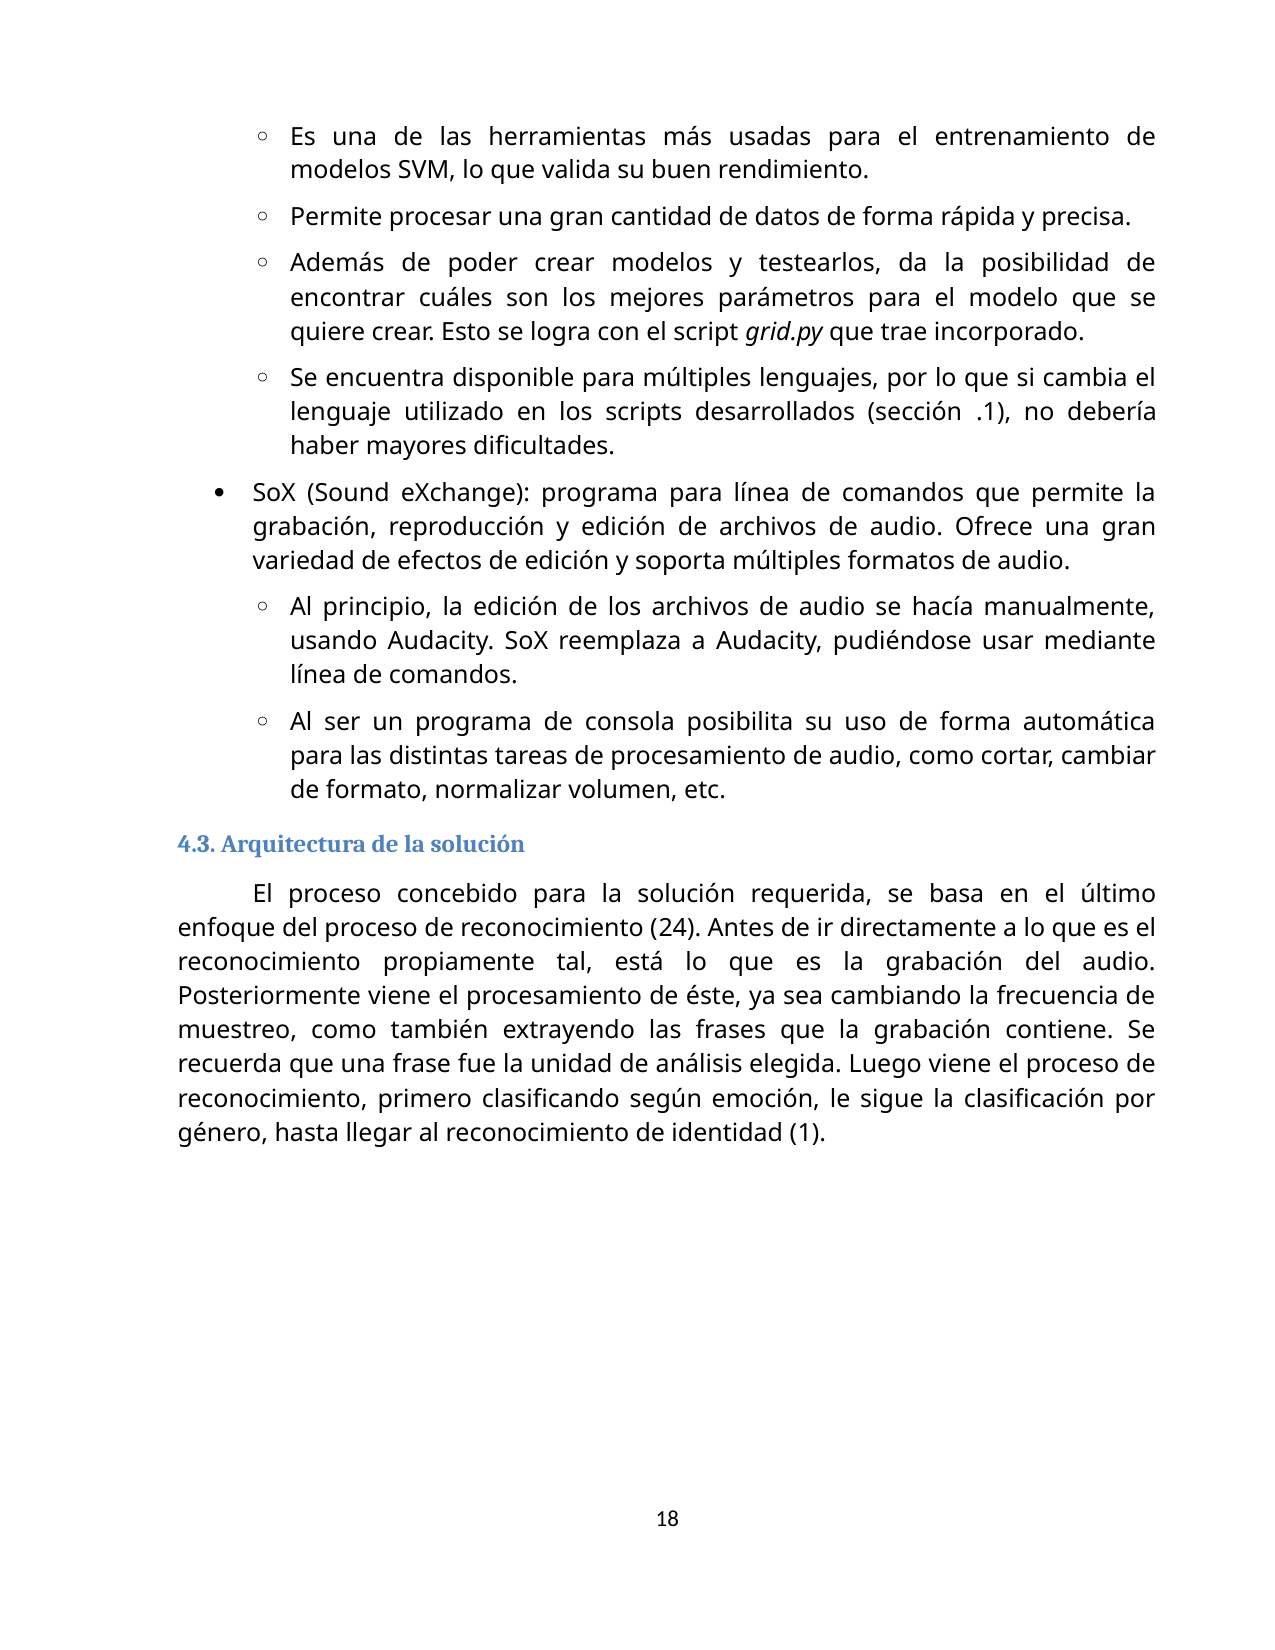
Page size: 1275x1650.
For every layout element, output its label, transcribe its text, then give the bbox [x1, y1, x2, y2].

list Al principio, la edición de los archivos de audio se hacía manualmente, usando Audacity. SoX reemplaza a Audacity, pudiéndose usar mediante línea de comandos. [252, 589, 1157, 691]
list Permite procesar una gran cantidad de datos de forma rápida y precisa. [252, 199, 1157, 233]
text El proceso concebido para la solución requerida, se basa en el último enfoque del proceso de reconocimiento (Ilustración 24). Antes de ir directamente a lo que es el reconocimiento propiamente tal, está lo que es la grabación del audio. Posteriormente viene el procesamiento de éste, ya sea cambiando la frecuencia de muestreo, como también extrayendo las frases que la grabación contiene. Se recuerda que una frase fue la unidad de análisis elegida. Luego viene el proceso de reconocimiento, primero clasificando según emoción, le sigue la clasificación por género, hasta llegar al reconocimiento de identidad (Ilustración 1). [177, 876, 1157, 1148]
subtitle 4.3. Arquitectura de la solución [177, 830, 1157, 859]
list Se encuentra disponible para múltiples lenguajes, por lo que si cambia el lenguaje utilizado en los scripts desarrollados (sección .1), no debería haber mayores dificultades. [252, 360, 1157, 462]
list Al ser un programa de consola posibilita su uso de forma automática para las distintas tareas de procesamiento de audio, como cortar, cambiar de formato, normalizar volumen, etc. [252, 703, 1157, 806]
list Es una de las herramientas más usadas para el entrenamiento de modelos SVM, lo que valida su buen rendimiento. [252, 118, 1157, 186]
list SoX (Sound eXchange): programa para línea de comandos que permite la grabación, reproducción y edición de archivos de audio. Ofrece una gran variedad de efectos de edición y soporta múltiples formatos de audio. [215, 474, 1157, 576]
list Además de poder crear modelos y testearlos, da la posibilidad de encontrar cuáles son los mejores parámetros para el modelo que se quiere crear. Esto se logra con el script grid.py que trae incorporado. [252, 245, 1157, 347]
